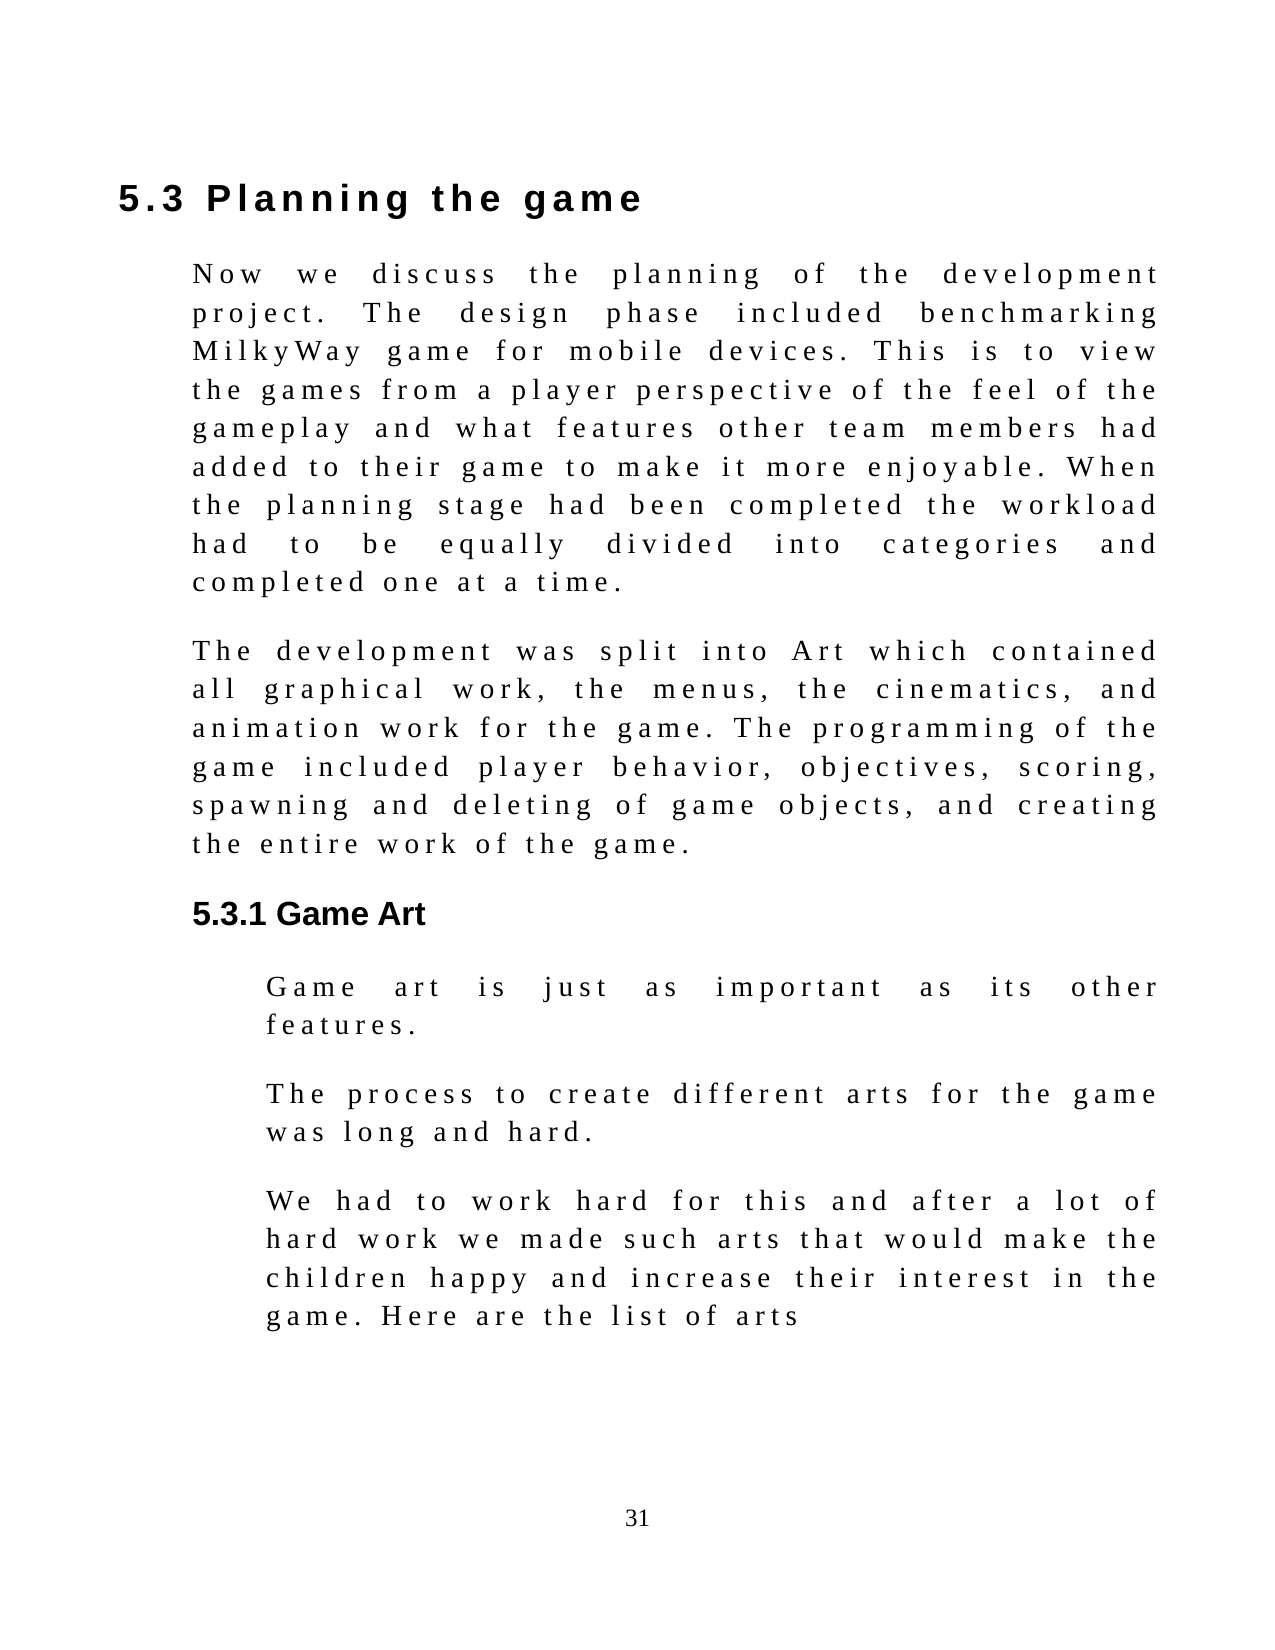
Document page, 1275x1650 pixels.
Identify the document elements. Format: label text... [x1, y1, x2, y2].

subtitle 5.3.1 Game Art [118, 894, 1157, 933]
text Game art is just as important as its other features. [266, 969, 1157, 1041]
subtitle 5.3 Planning the game [118, 176, 1157, 220]
text Now we discuss the planning of the development project. The design phase included benchmarking MilkyWay game for mobile devices. This is to view the games from a player perspective of the feel of the gameplay and what features other team members had added to their game to make it more enjoyable. When the planning stage had been completed the workload had to be equally divided into categories and completed one at a time. [192, 256, 1157, 598]
text We had to work hard for this and after a lot of hard work we made such arts that would make the children happy and increase their interest in the game. Here are the list of arts [266, 1183, 1157, 1332]
text The development was split into Art which contained all graphical work, the menus, the cinematics, and animation work for the game. The programming of the game included player behavior, objectives, scoring, spawning and deleting of game objects, and creating the entire work of the game. [192, 633, 1157, 859]
text The process to create different arts for the game was long and hard. [266, 1076, 1157, 1148]
